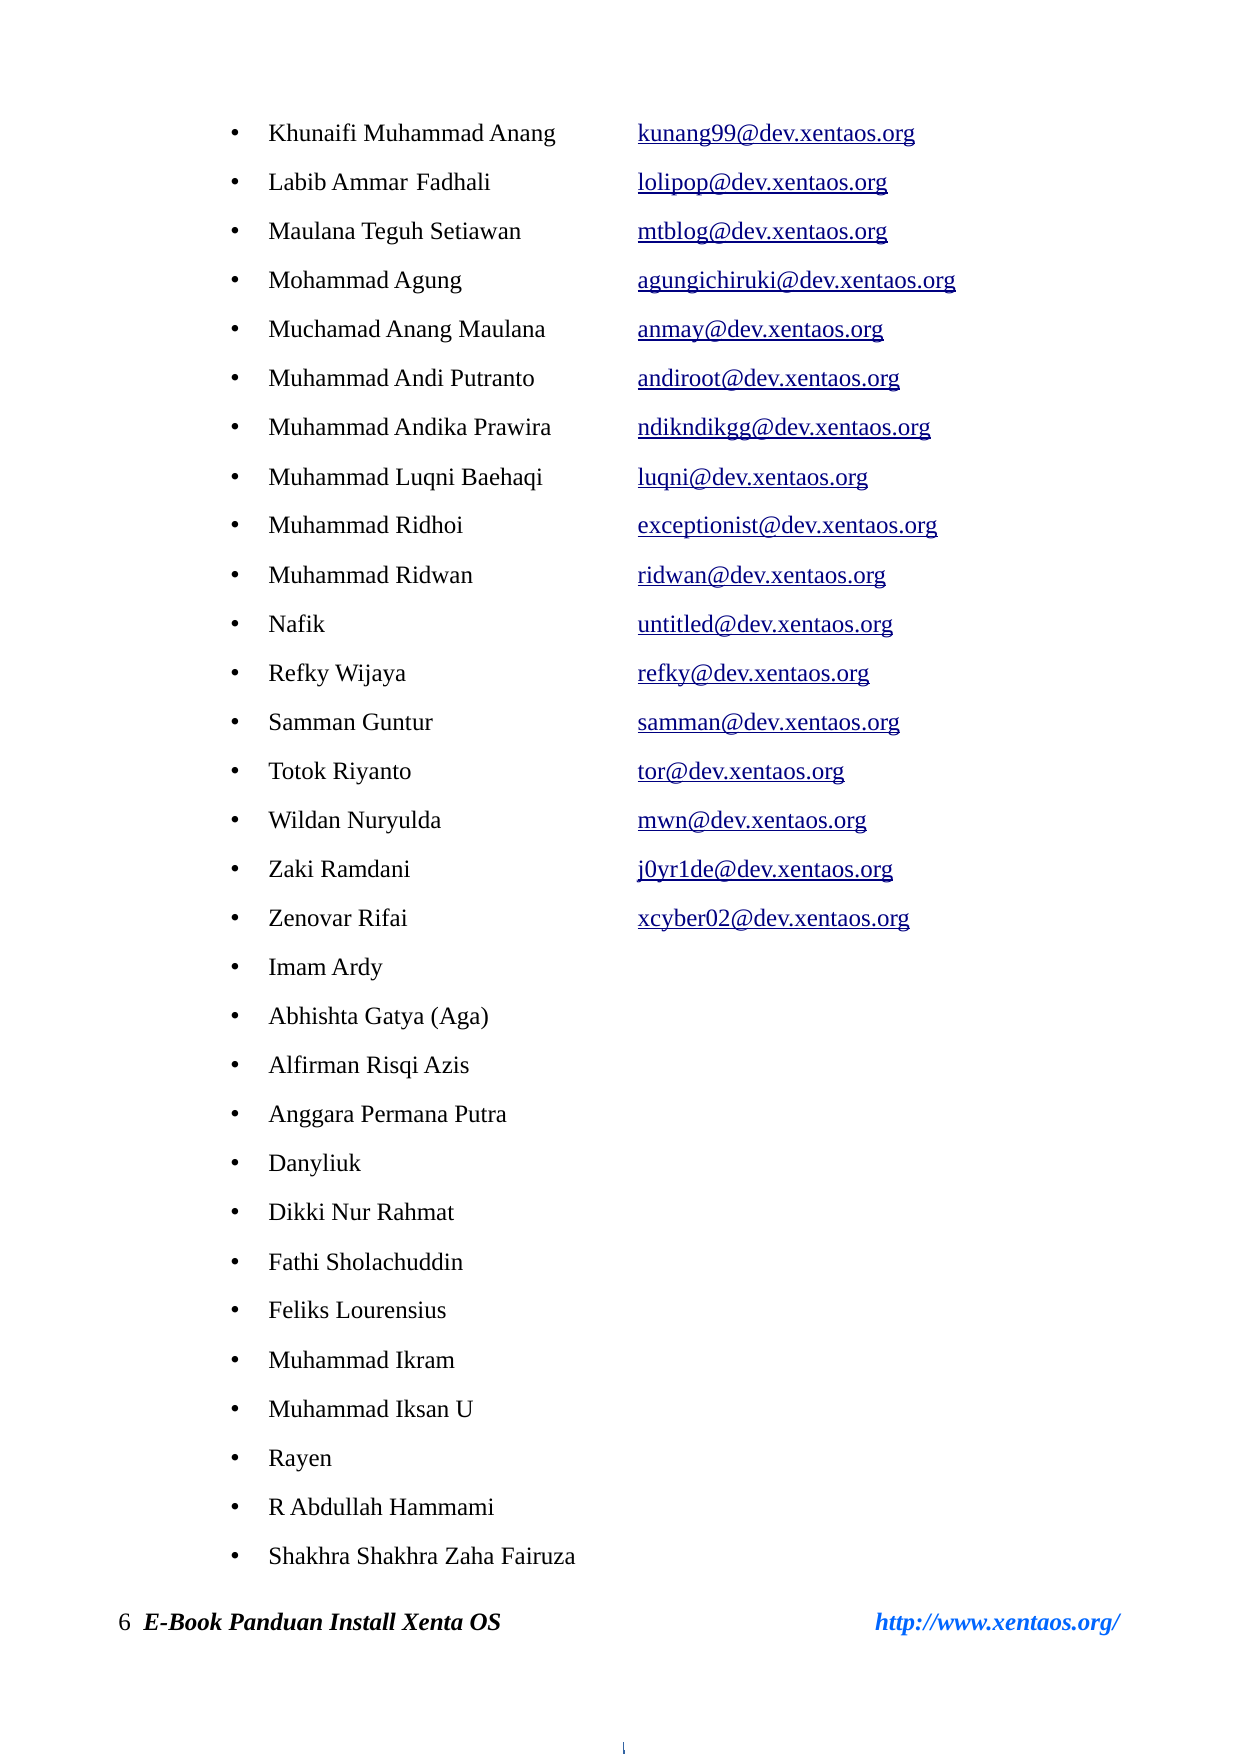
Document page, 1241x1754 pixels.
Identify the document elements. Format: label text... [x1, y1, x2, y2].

list Danyliuk [231, 1148, 1122, 1177]
list Muhammad Ikram [231, 1345, 1122, 1373]
list Nafik untitled@dev.xentaos.org [231, 609, 1122, 637]
list Muhammad Ridhoi exceptionist@dev.xentaos.org [231, 511, 1122, 539]
list Muhammad Ridwan ridwan@dev.xentaos.org [231, 560, 1122, 588]
list R Abdullah Hammami [231, 1492, 1122, 1521]
list Anggara Permana Putra [231, 1099, 1122, 1128]
list Mohammad Agung agungichiruki@dev.xentaos.org [231, 265, 1122, 294]
list Shakhra Shakhra Zaha Fairuza [231, 1541, 1122, 1570]
list Khunaifi Muhammad Anang kunang99@dev.xentaos.org [231, 118, 1122, 147]
list Imam Ardy [231, 952, 1122, 981]
list Muhammad Iksan U [231, 1394, 1122, 1422]
list Dikki Nur Rahmat [231, 1197, 1122, 1226]
list Zaki Ramdani j0yr1de@dev.xentaos.org [231, 854, 1122, 883]
list Zenovar Rifai xcyber02@dev.xentaos.org [231, 903, 1122, 932]
list Labib Ammar Fadhali lolipop@dev.xentaos.org [231, 167, 1122, 196]
list Maulana Teguh Setiawan mtblog@dev.xentaos.org [231, 216, 1122, 245]
list Rayen [231, 1443, 1122, 1472]
list Totok Riyanto tor@dev.xentaos.org [231, 756, 1122, 785]
list Alfirman Risqi Azis [231, 1050, 1122, 1079]
list Samman Guntur samman@dev.xentaos.org [231, 707, 1122, 736]
list Feliks Lourensius [231, 1296, 1122, 1324]
list Abhishta Gatya (Aga) [231, 1001, 1122, 1030]
list Muhammad Andi Putranto andiroot@dev.xentaos.org [231, 363, 1122, 392]
list Refky Wijaya refky@dev.xentaos.org [231, 658, 1122, 687]
list Muhammad Luqni Baehaqi luqni@dev.xentaos.org [231, 462, 1122, 490]
list Fathi Sholachuddin [231, 1247, 1122, 1275]
list Muchamad Anang Maulana anmay@dev.xentaos.org [231, 314, 1122, 343]
list Muhammad Andika Prawira ndikndikgg@dev.xentaos.org [231, 412, 1122, 441]
list Wildan Nuryulda mwn@dev.xentaos.org [231, 805, 1122, 834]
